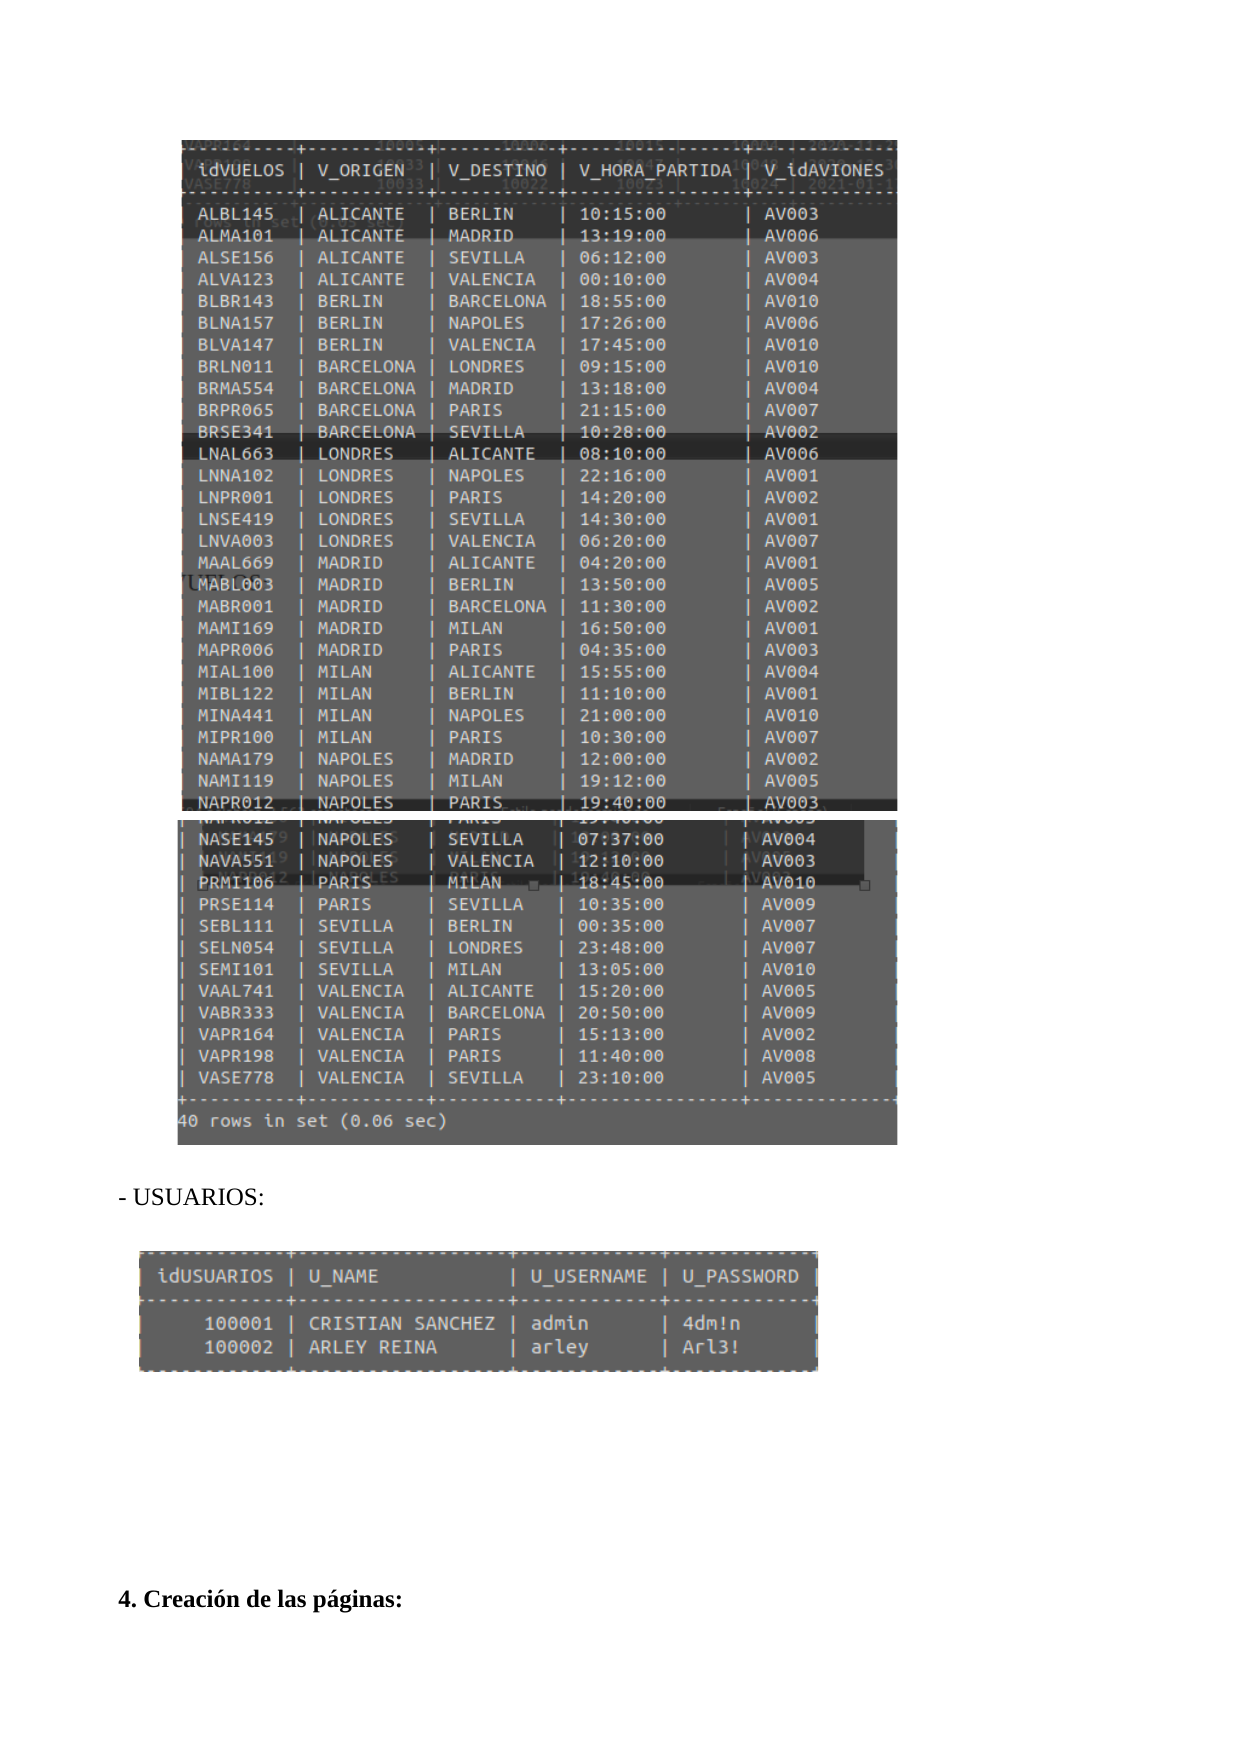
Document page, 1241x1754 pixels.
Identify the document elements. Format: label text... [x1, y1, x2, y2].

text 4. Creación de las páginas: [118, 1584, 1122, 1613]
picture [177, 820, 898, 1145]
picture [181, 140, 898, 811]
picture [139, 1251, 819, 1372]
text - USUARIOS: [118, 1182, 1122, 1211]
